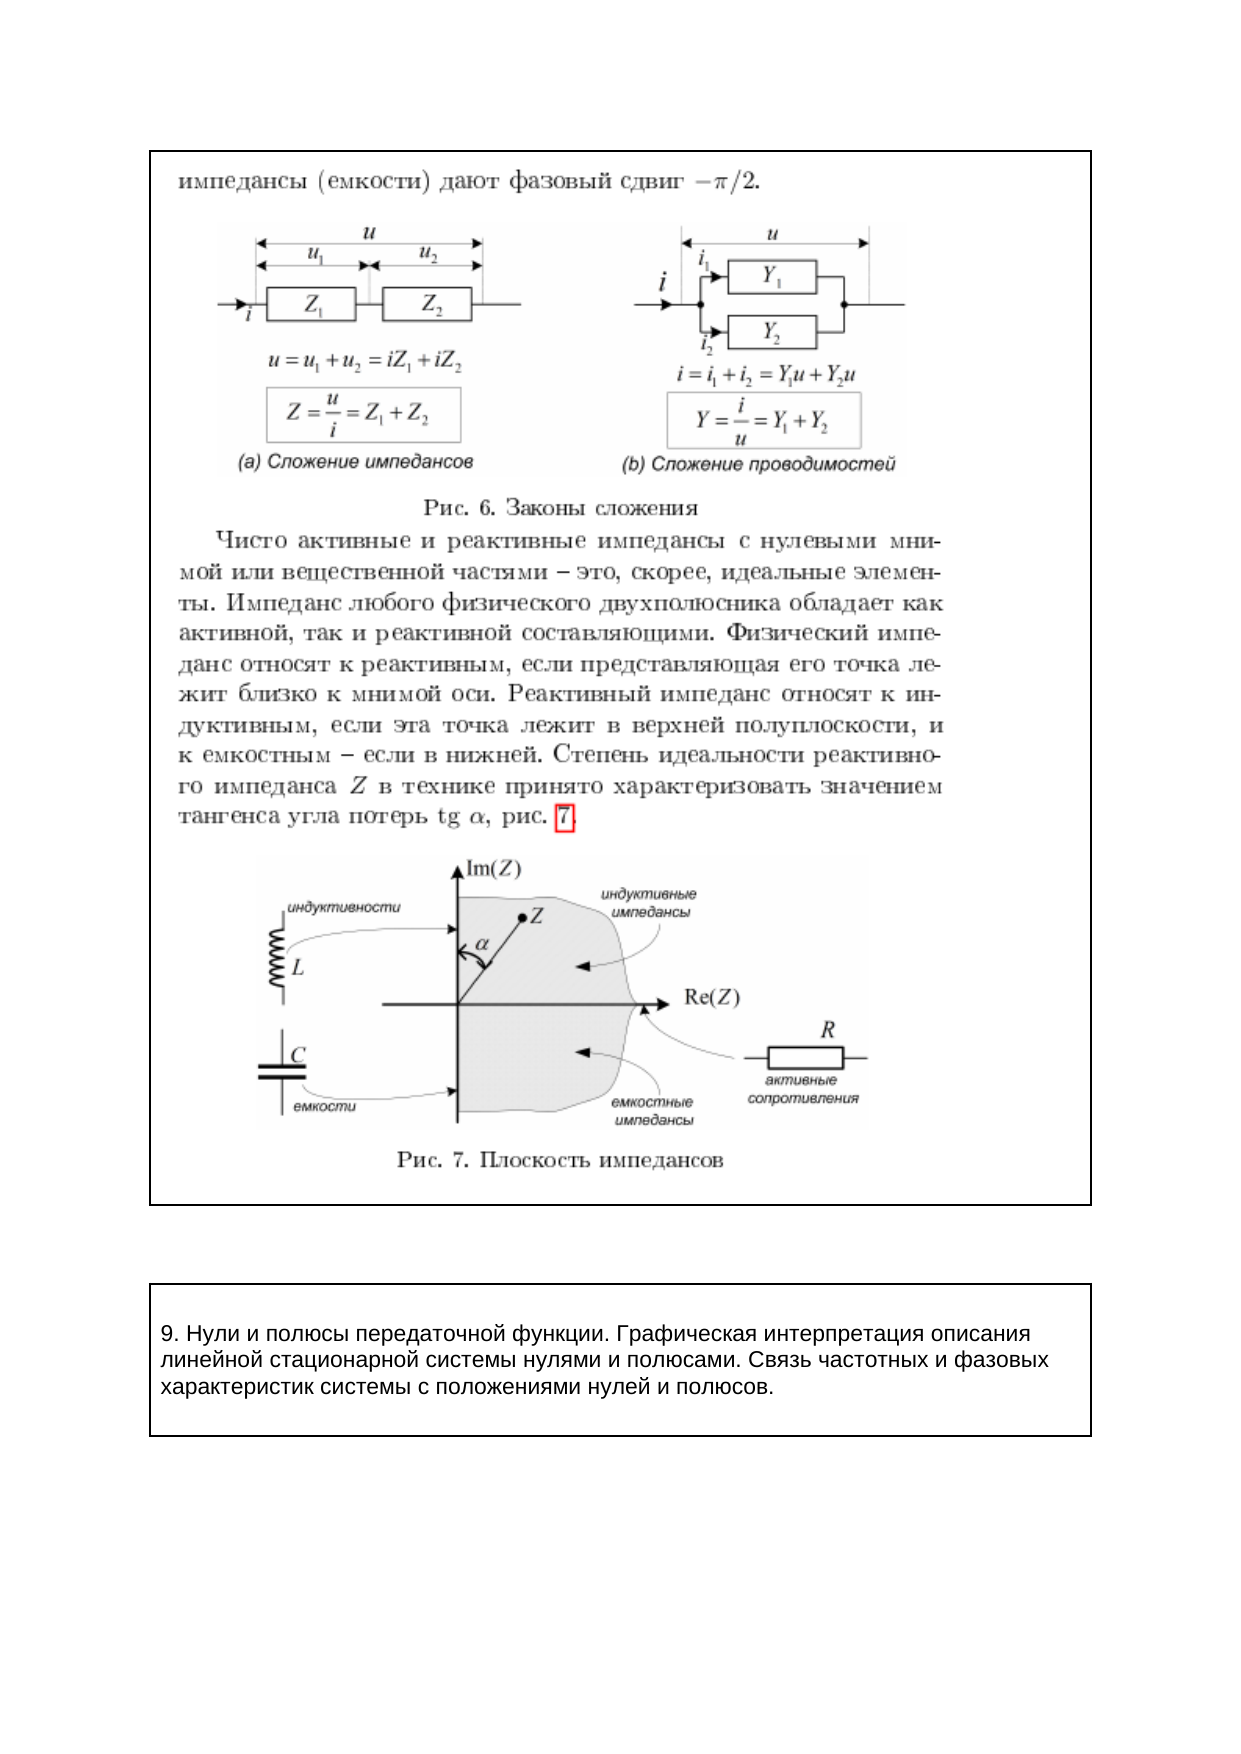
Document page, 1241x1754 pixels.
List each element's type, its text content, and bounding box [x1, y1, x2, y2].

picture [160, 162, 950, 1194]
table_header 9. Нули и полюсы передаточной функции. Графическая интерпретация описания линейной стационарной системы нулями и полюсами. Связь частотных и фазовых характеристик системы с положениями нулей и полюсов. [151, 1285, 1090, 1434]
table_cell [151, 152, 1090, 1204]
